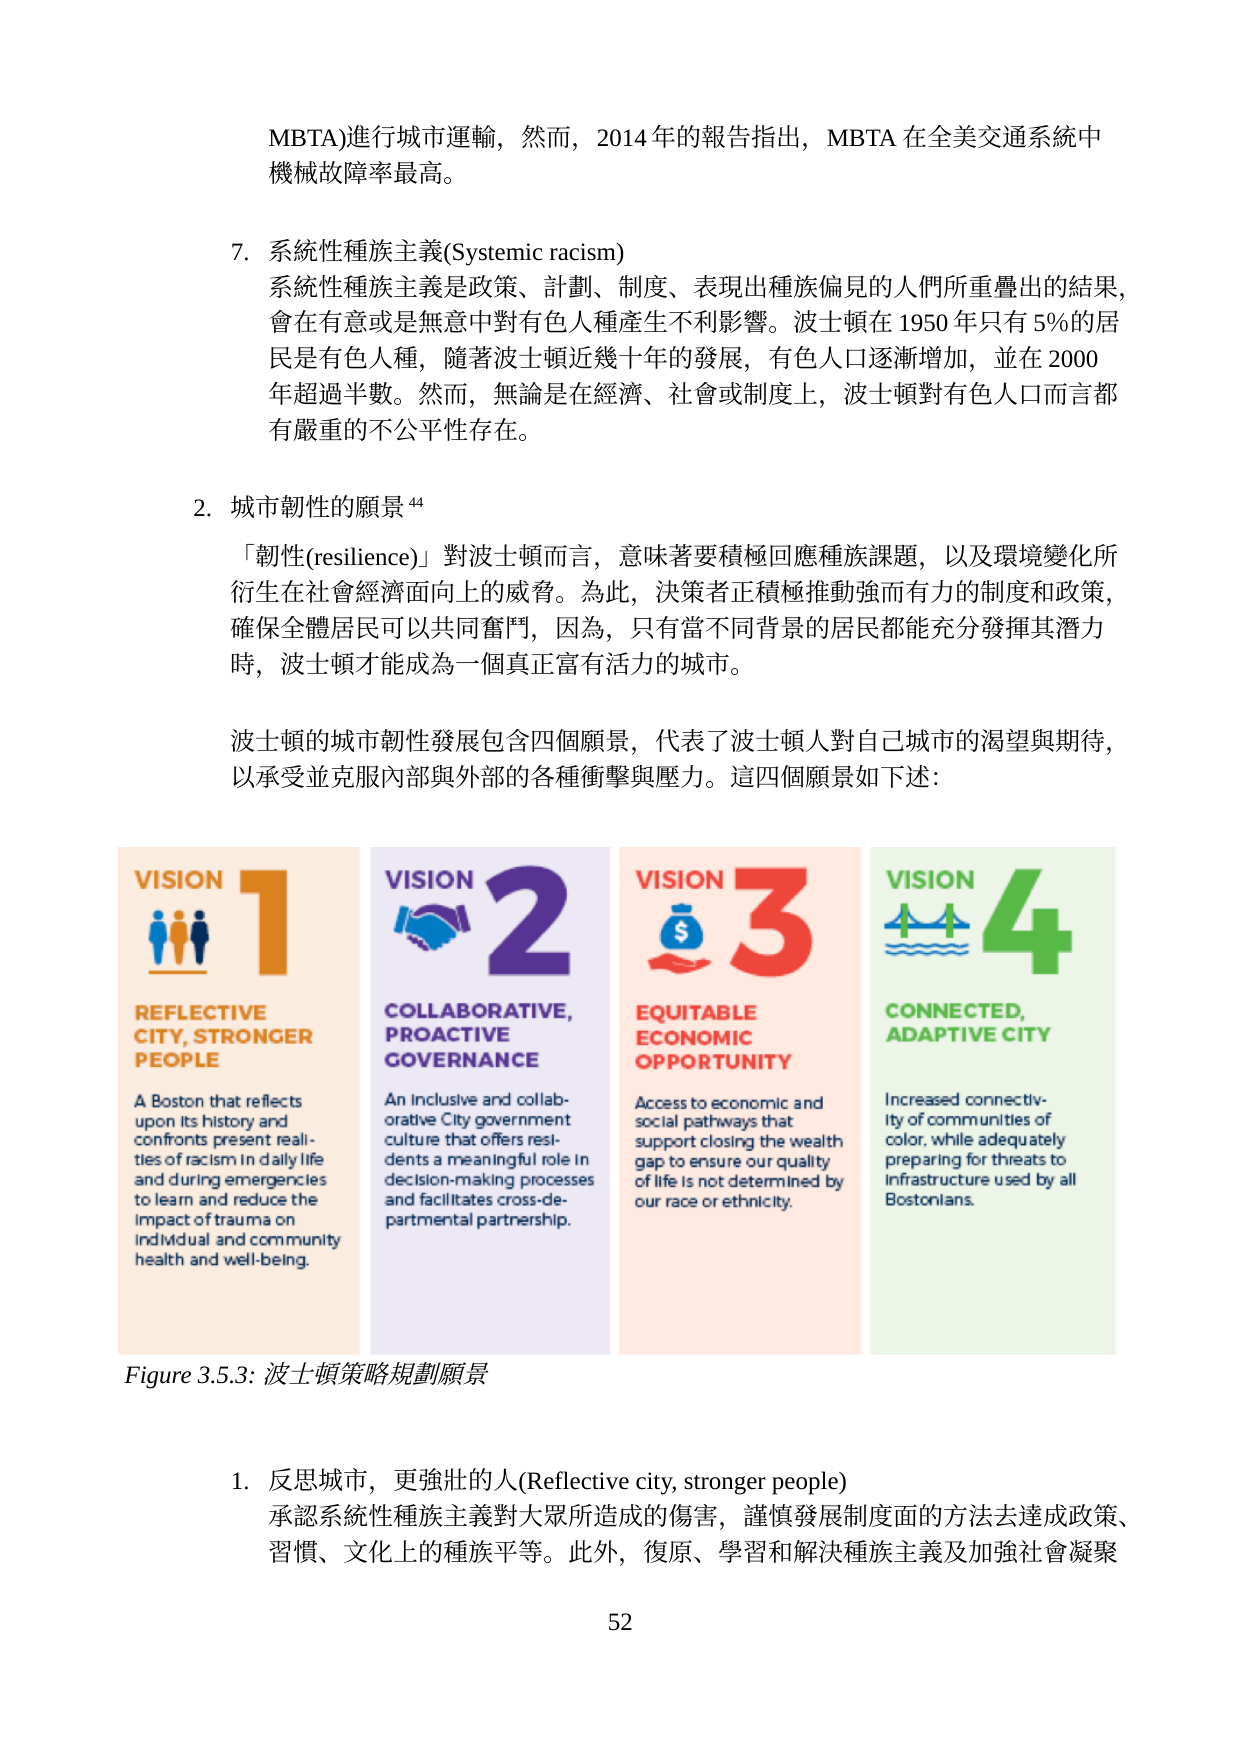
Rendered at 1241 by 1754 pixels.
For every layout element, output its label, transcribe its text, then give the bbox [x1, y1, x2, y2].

picture [118, 847, 1123, 1356]
list 城市韌性的願景44 [193, 488, 1122, 524]
list 「韌性(resilience)」對波士頓而言，意味著要積極回應種族課題，以及環境變化所衍生在社會經濟面向上的威脅。為此，決策者正積極推動強而有力的制度和政策，確保全體居民可以共同奮鬥，因為，只有當不同背景的居民都能充分發揮其潛力時，波士頓才能成為一個真正富有活力的城市。 [193, 537, 1122, 709]
list MBTA)進行城市運輸，然而，2014年的報告指出，MBTA在全美交通系統中機械故障率最高。 [231, 118, 1122, 219]
list 反思城市，更強壯的人(Reflective city, stronger people) 承認系統性種族主義對大眾所造成的傷害，謹慎發展制度面的方法去達成政策、習慣、文化上的種族平等。此外，復原、學習和解決種族主義及加強社會凝聚力促進公開、持續的對話，並持續推動社區在面對慢性壓力和創傷事件的康復、健康及準備的訓練。 [231, 1461, 1122, 1569]
list Figure 3.5.3: 波士頓策略規劃願景 [118, 1356, 1122, 1391]
list 波士頓的城市韌性發展包含四個願景，代表了波士頓人對自己城市的渴望與期待，以承受並克服內部與外部的各種衝擊與壓力。這四個願景如下述： [193, 722, 1122, 822]
list 系統性種族主義(Systemic racism) 系統性種族主義是政策、計劃、制度、表現出種族偏見的人們所重疊出的結果，會在有意或是無意中對有色人種產生不利影響。波士頓在1950年只有5％的居民是有色人種，隨著波士頓近幾十年的發展，有色人口逐漸增加，並在2000年超過半數。然而，無論是在經濟、社會或制度上，波士頓對有色人口而言都有嚴重的不公平性存在。 [231, 231, 1122, 476]
